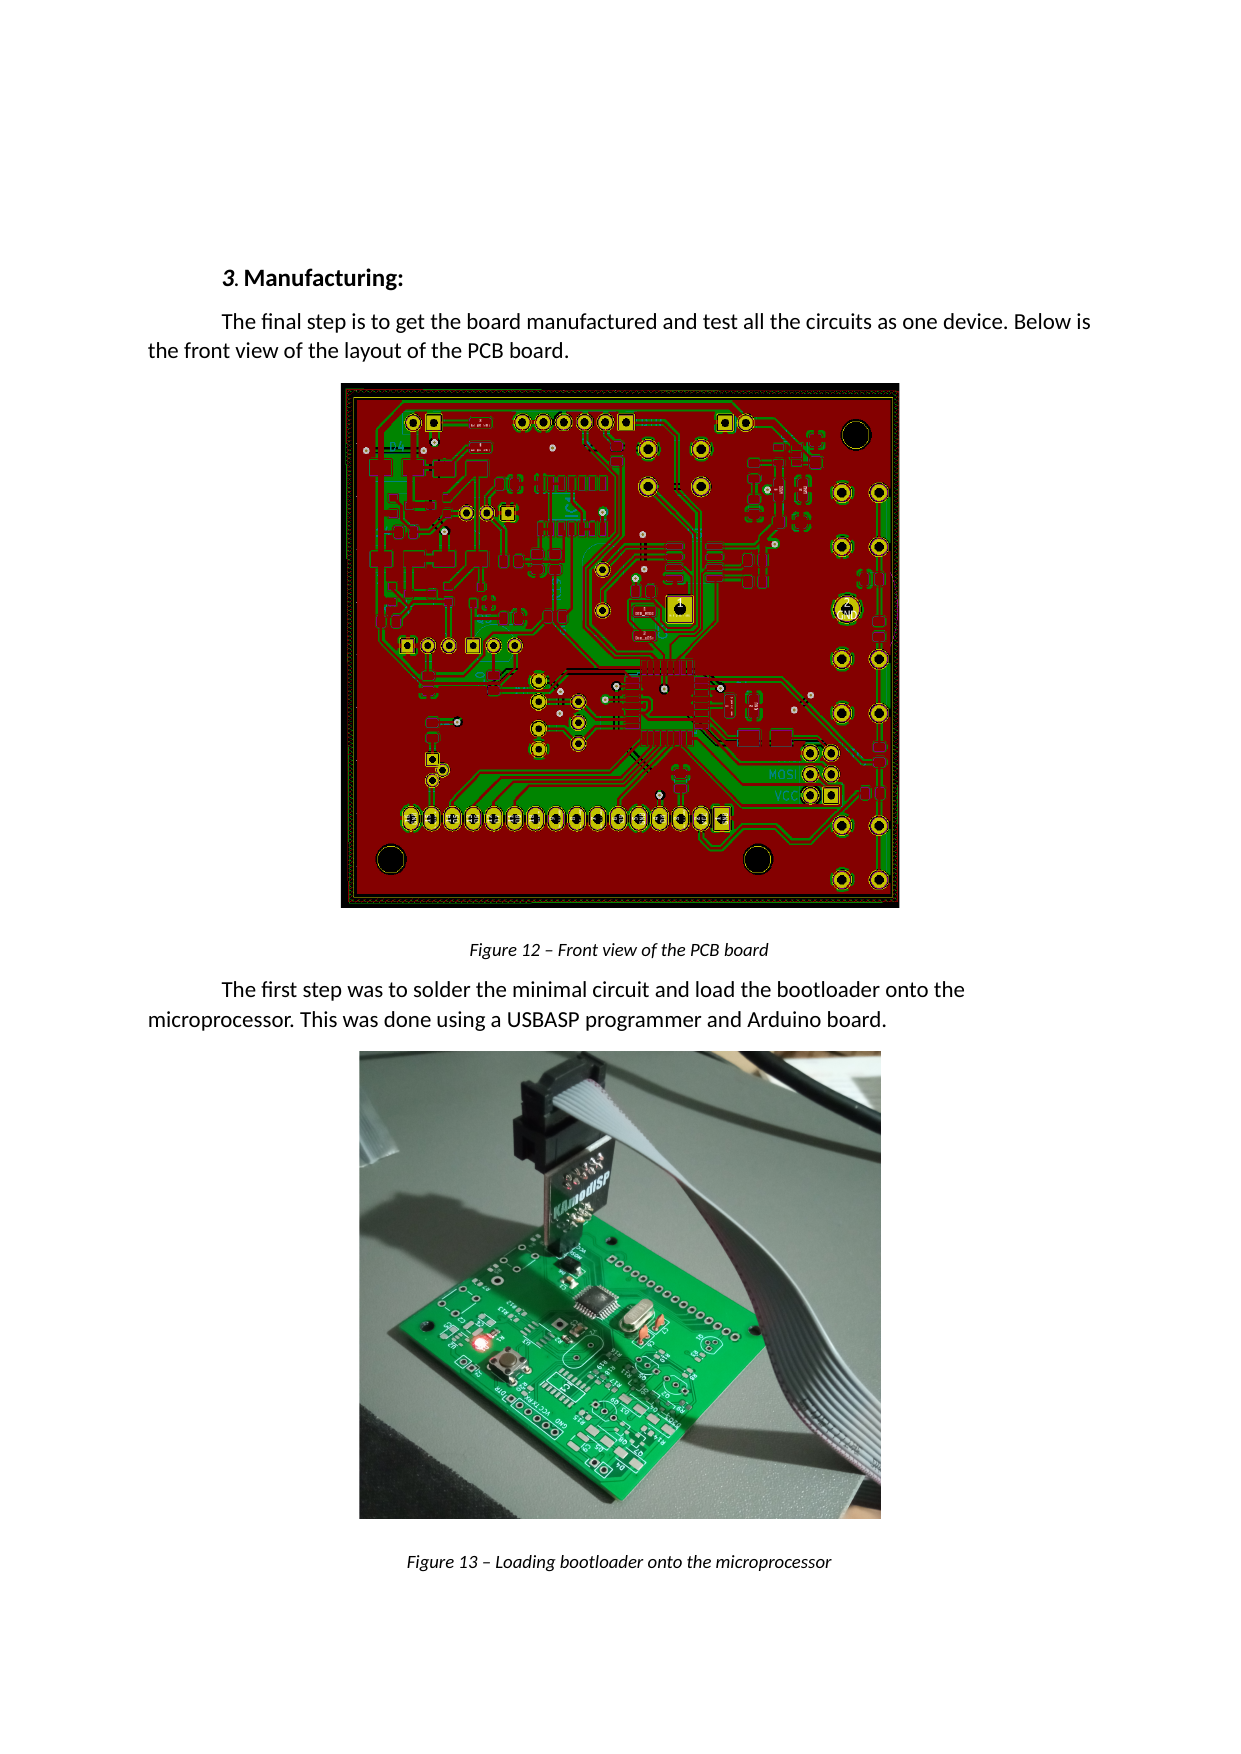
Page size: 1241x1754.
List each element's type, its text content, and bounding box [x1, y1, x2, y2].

text Figure 13 – Loading bootloader onto the microprocessor [148, 1550, 1093, 1573]
text Figure 12 – Front view of the PCB board [148, 938, 1093, 961]
text 3. Manufacturing: [148, 262, 1093, 293]
text The final step is to get the board manufactured and test all the circuits as one device. Below is the front view of the layout of the PCB board. [148, 307, 1093, 365]
text The first step was to solder the minimal circuit and load the bootloader onto the microprocessor. This was done using a USBASP programmer and Arduino board. [148, 975, 1093, 1033]
picture [340, 383, 900, 908]
